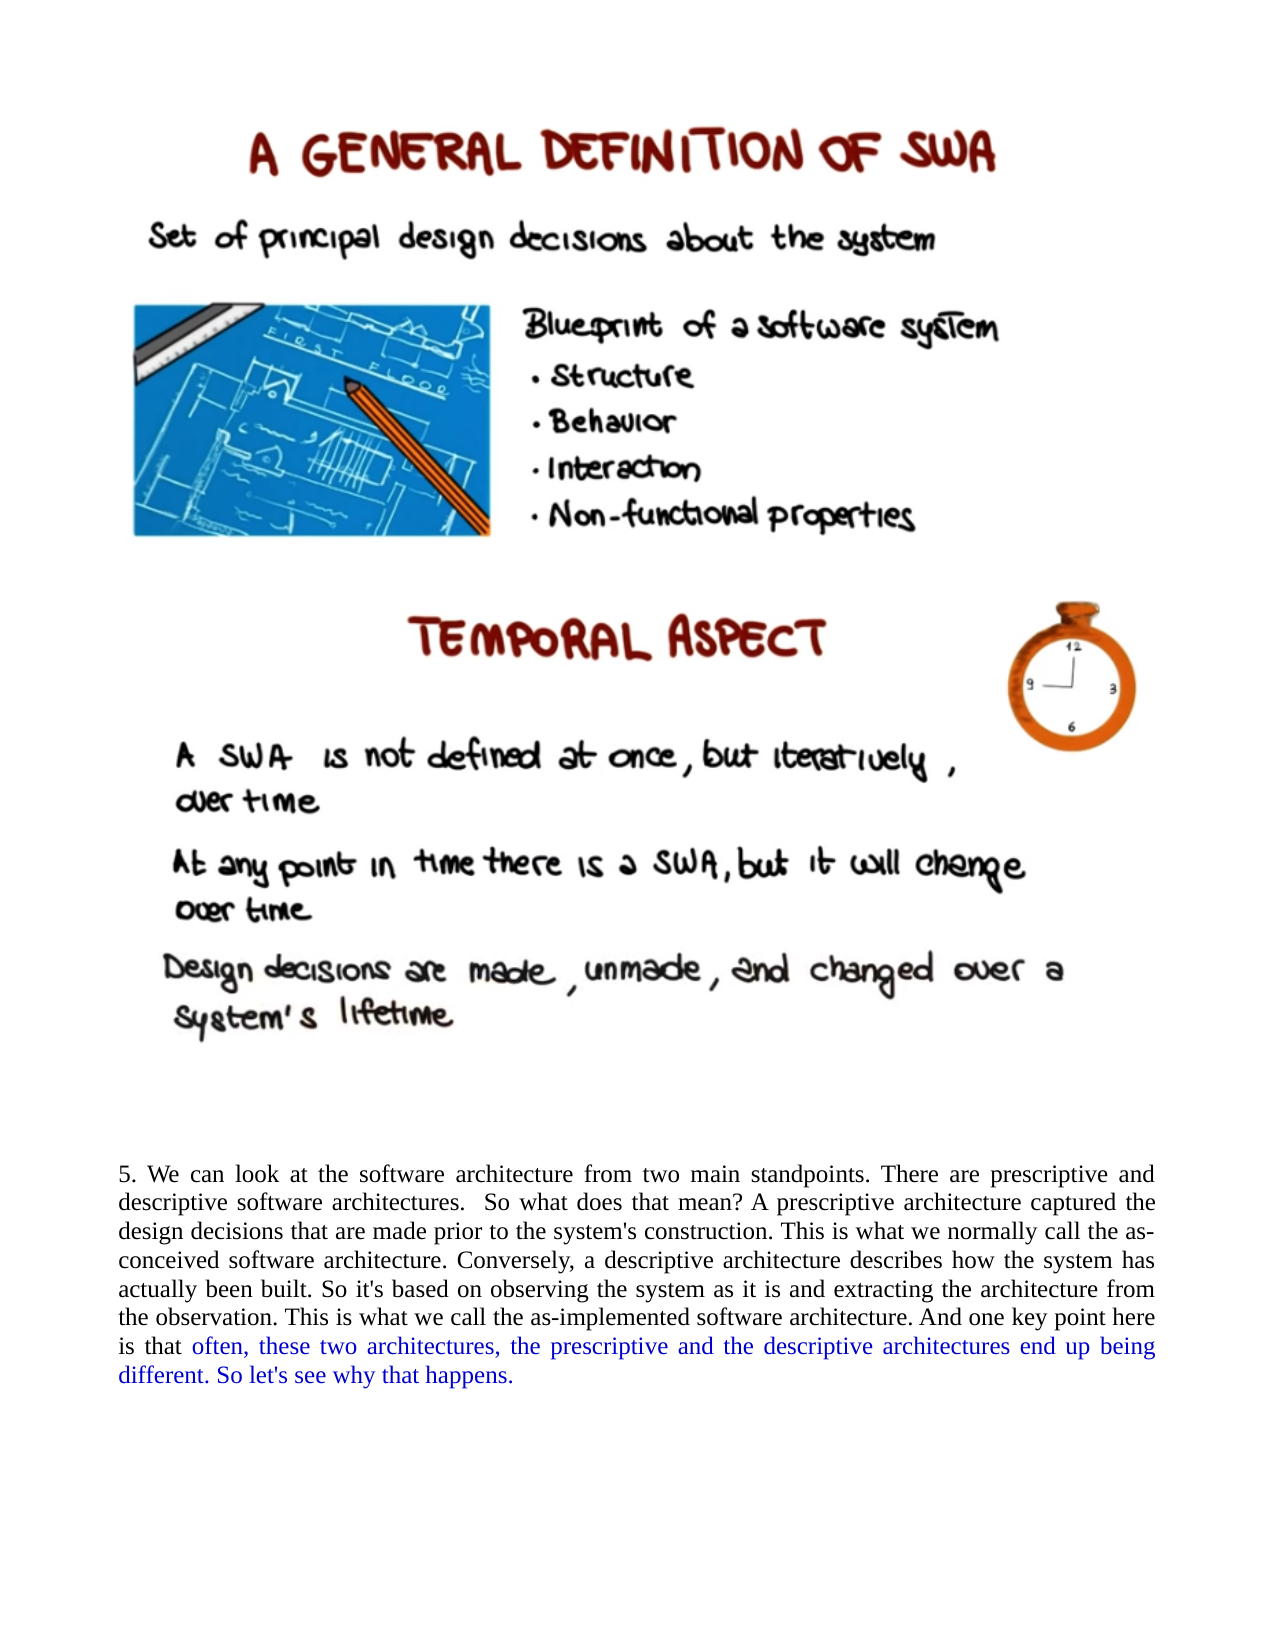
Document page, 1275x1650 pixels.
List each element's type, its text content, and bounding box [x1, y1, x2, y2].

picture [118, 600, 1157, 1044]
picture [118, 118, 1157, 544]
text 5. We can look at the software architecture from two main standpoints. There are prescriptive and descriptive software architectures. So what does that mean? A prescriptive architecture captured the design decisions that are made prior to the system's construction. This is what we normally call the as-conceived software architecture. Conversely, a descriptive architecture describes how the system has actually been built. So it's based on observing the system as it is and extracting the architecture from the observation. This is what we call the as-implemented software architecture. And one key point here is that often, these two architectures, the prescriptive and the descriptive architectures end up being different. So let's see why that happens. [118, 1159, 1157, 1389]
